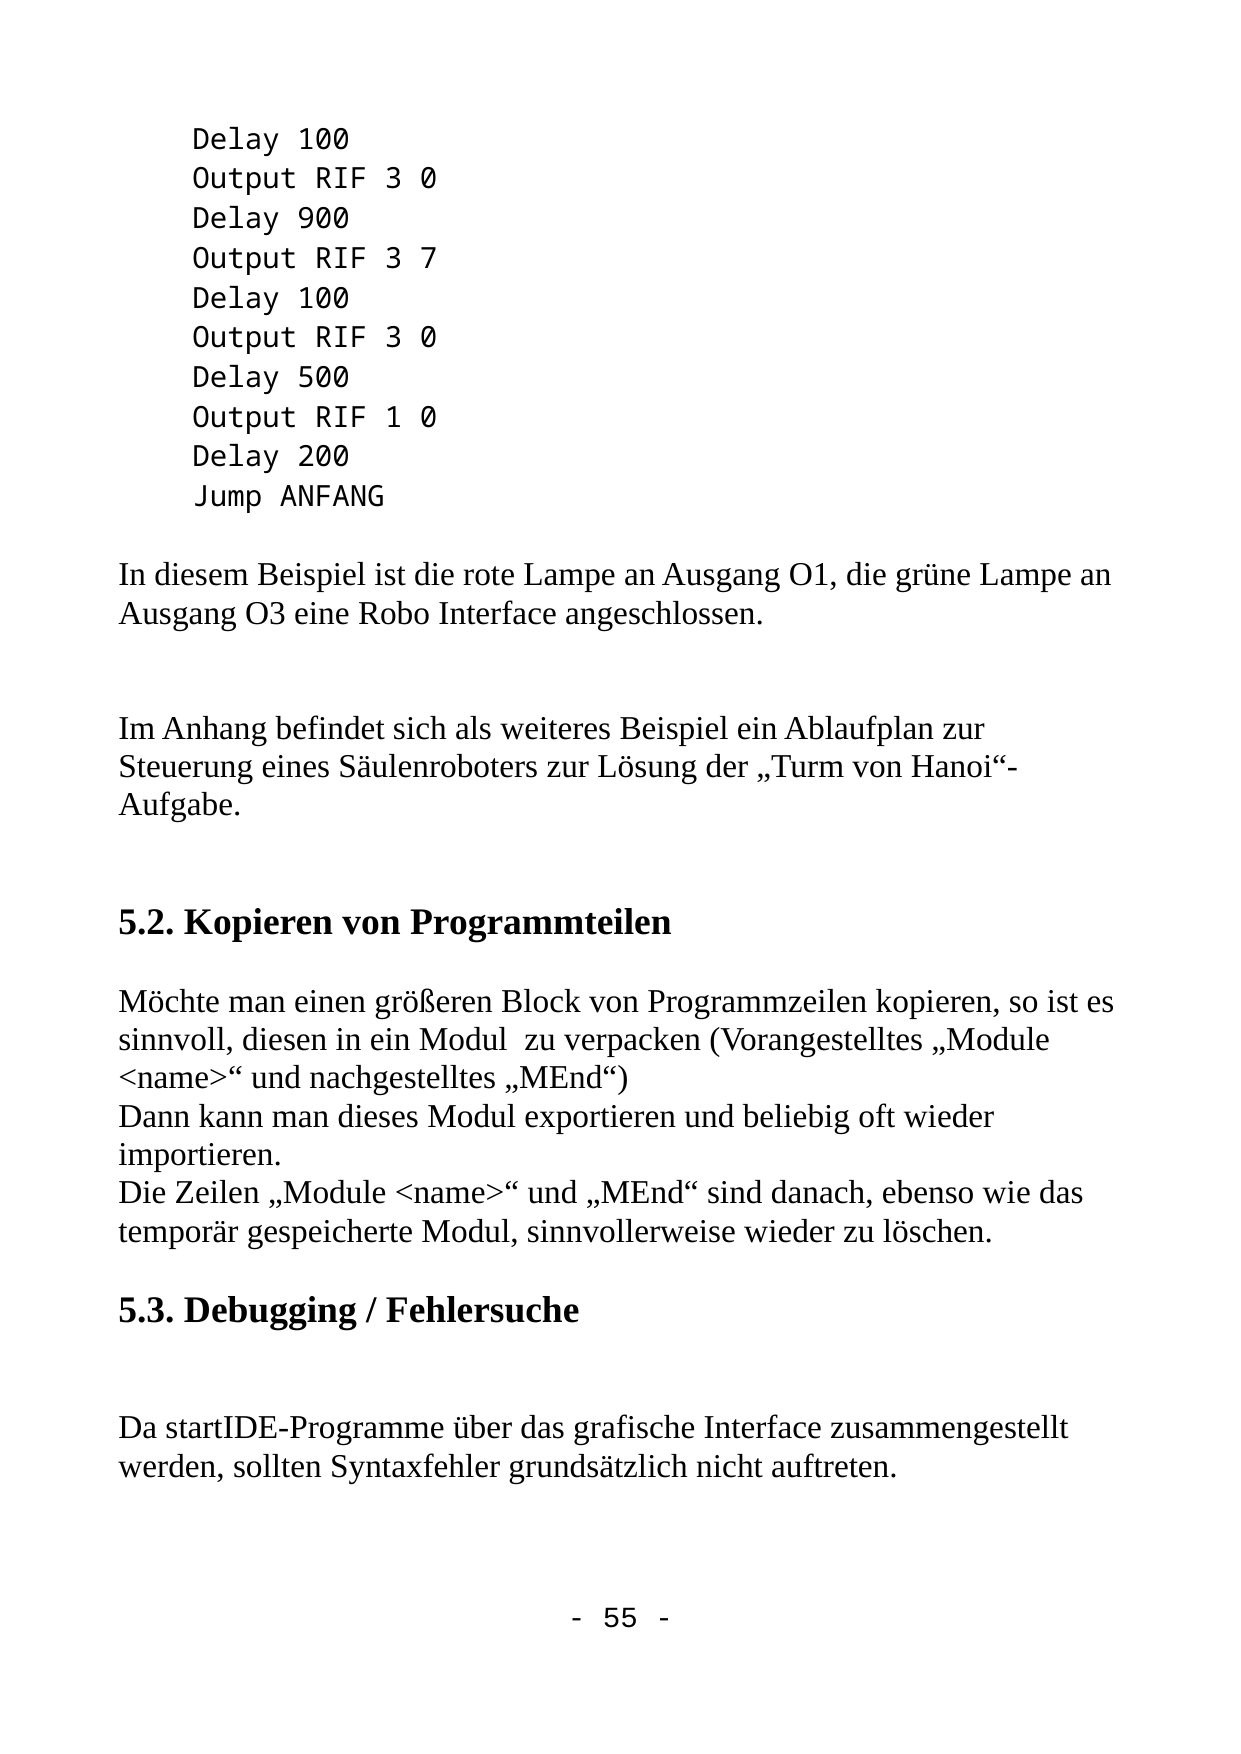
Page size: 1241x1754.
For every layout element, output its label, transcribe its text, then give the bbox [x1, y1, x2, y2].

text Delay 100 Output RIF 3 0 Delay 900 Output RIF 3 7 Delay 100 Output RIF 3 0 Delay 500 Output RIF 1 0 Delay 200 [118, 118, 1122, 475]
text Im Anhang befindet sich als weiteres Beispiel ein Ablaufplan zur Steuerung eines Säulenroboters zur Lösung der „Turm von Hanoi“-Aufgabe. [118, 708, 1122, 823]
text Dann kann man dieses Modul exportieren und beliebig oft wieder importieren. [118, 1096, 1122, 1173]
text 5.3. Debugging / Fehlersuche [118, 1288, 1122, 1331]
text Jump ANFANG [118, 475, 1122, 555]
text Möchte man einen größeren Block von Programmzeilen kopieren, so ist es sinnvoll, diesen in ein Modul zu verpacken (Vorangestelltes „Module <name>“ und nachgestelltes „MEnd“) [118, 981, 1122, 1096]
text 5.2. Kopieren von Programmteilen [118, 900, 1122, 943]
text Da startIDE-Programme über das grafische Interface zusammengestellt werden, sollten Syntaxfehler grundsätzlich nicht auftreten. [118, 1408, 1122, 1484]
text Die Zeilen „Module <name>“ und „MEnd“ sind danach, ebenso wie das temporär gespeicherte Modul, sinnvollerweise wieder zu löschen. [118, 1173, 1122, 1249]
text In diesem Beispiel ist die rote Lampe an Ausgang O1, die grüne Lampe an Ausgang O3 eine Robo Interface angeschlossen. [118, 555, 1122, 631]
